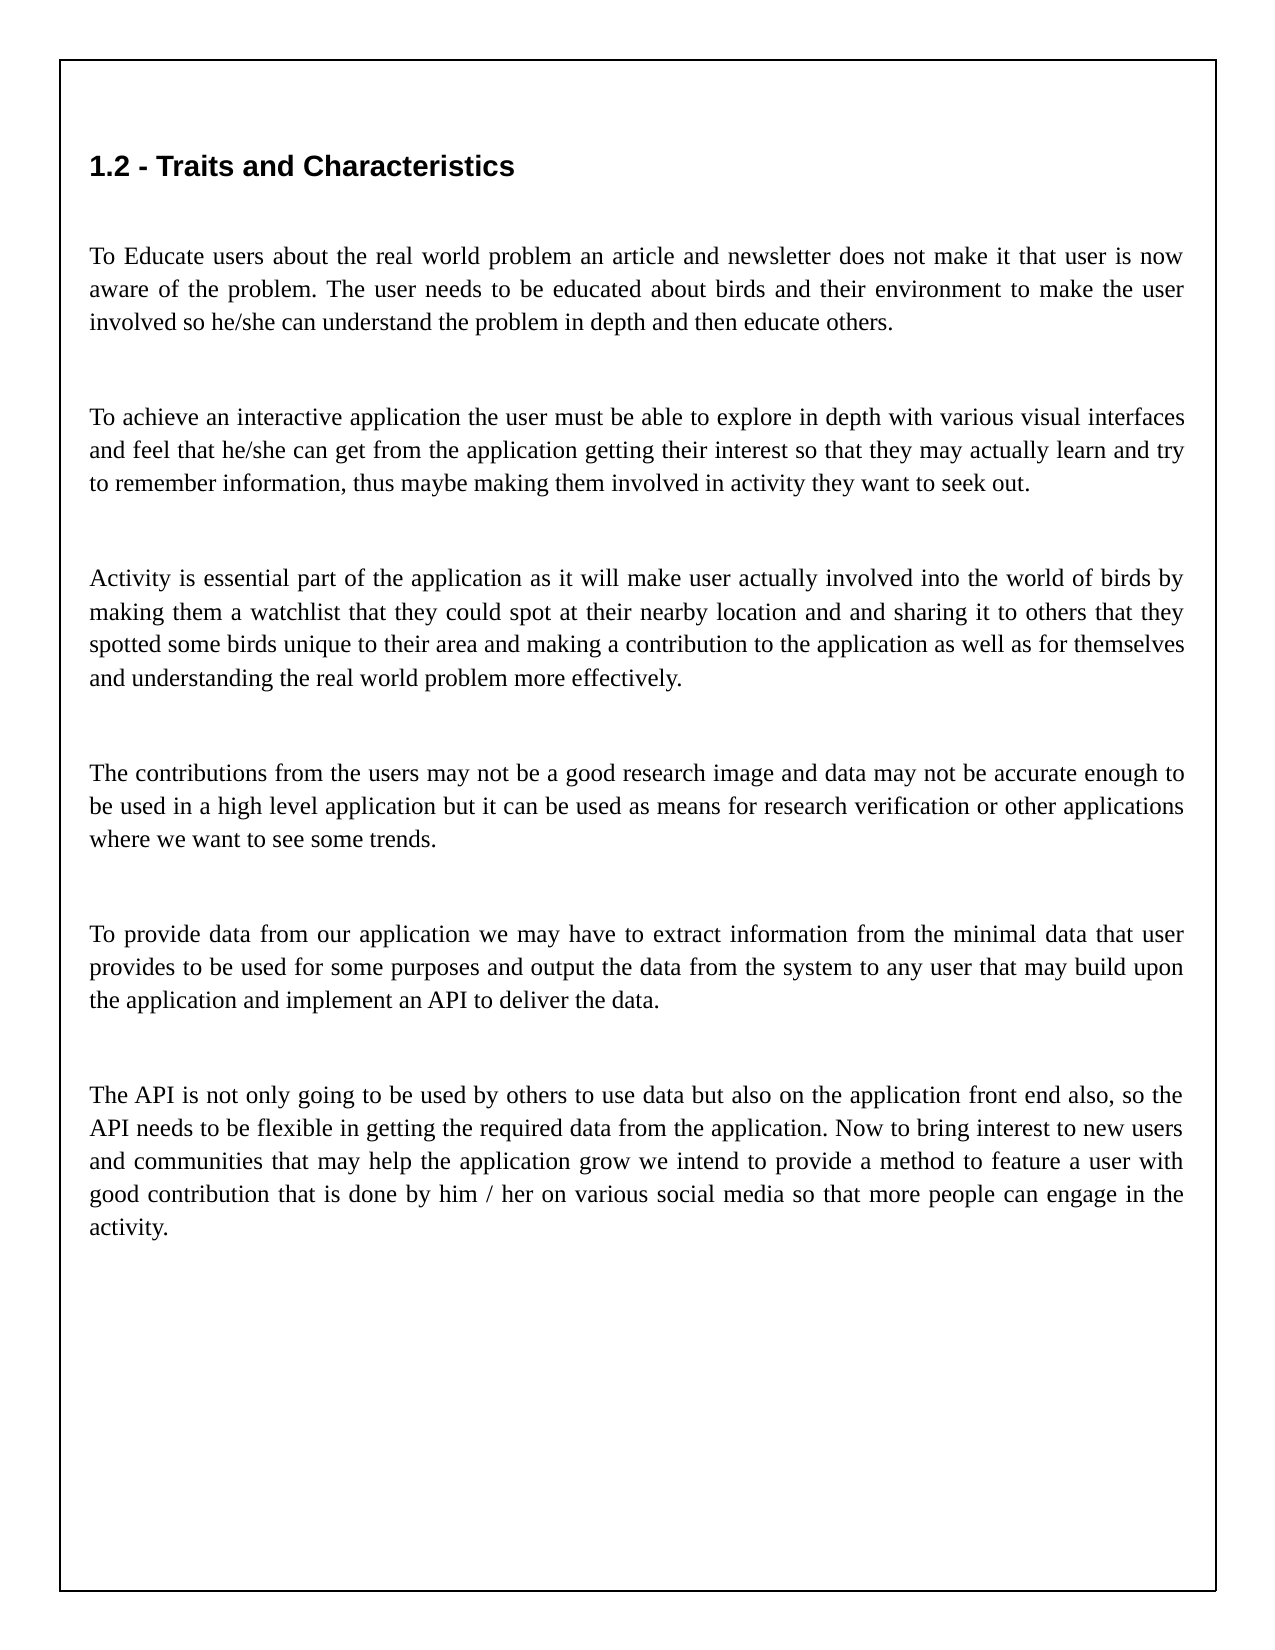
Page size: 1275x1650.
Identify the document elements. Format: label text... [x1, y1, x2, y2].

text The API is not only going to be used by others to use data but also on the application front end also, so the API needs to be flexible in getting the required data from the application. Now to bring interest to new users and communities that may help the application grow we intend to provide a method to feature a user with good contribution that is done by him / her on various social media so that more people can engage in the activity. [89, 1080, 1186, 1241]
text To Educate users about the real world problem an article and newsletter does not make it that user is now aware of the problem. The user needs to be educated about birds and their environment to make the user involved so he/she can understand the problem in depth and then educate others. [89, 241, 1186, 336]
text To achieve an interactive application the user must be able to explore in depth with various visual interfaces and feel that he/she can get from the application getting their interest so that they may actually learn and try to remember information, thus maybe making them involved in activity they want to seek out. [89, 402, 1186, 497]
text Activity is essential part of the application as it will make user actually involved into the world of birds by making them a watchlist that they could spot at their nearby location and and sharing it to others that they spotted some birds unique to their area and making a contribution to the application as well as for themselves and understanding the real world problem more effectively. [89, 563, 1186, 691]
text To provide data from our application we may have to extract information from the minimal data that user provides to be used for some purposes and output the data from the system to any user that may build upon the application and implement an API to deliver the data. [89, 919, 1186, 1014]
subtitle 1.2 - Traits and Characteristics [89, 149, 1186, 183]
text The contributions from the users may not be a good research image and data may not be accurate enough to be used in a high level application but it can be used as means for research verification or other applications where we want to see some trends. [89, 758, 1186, 853]
